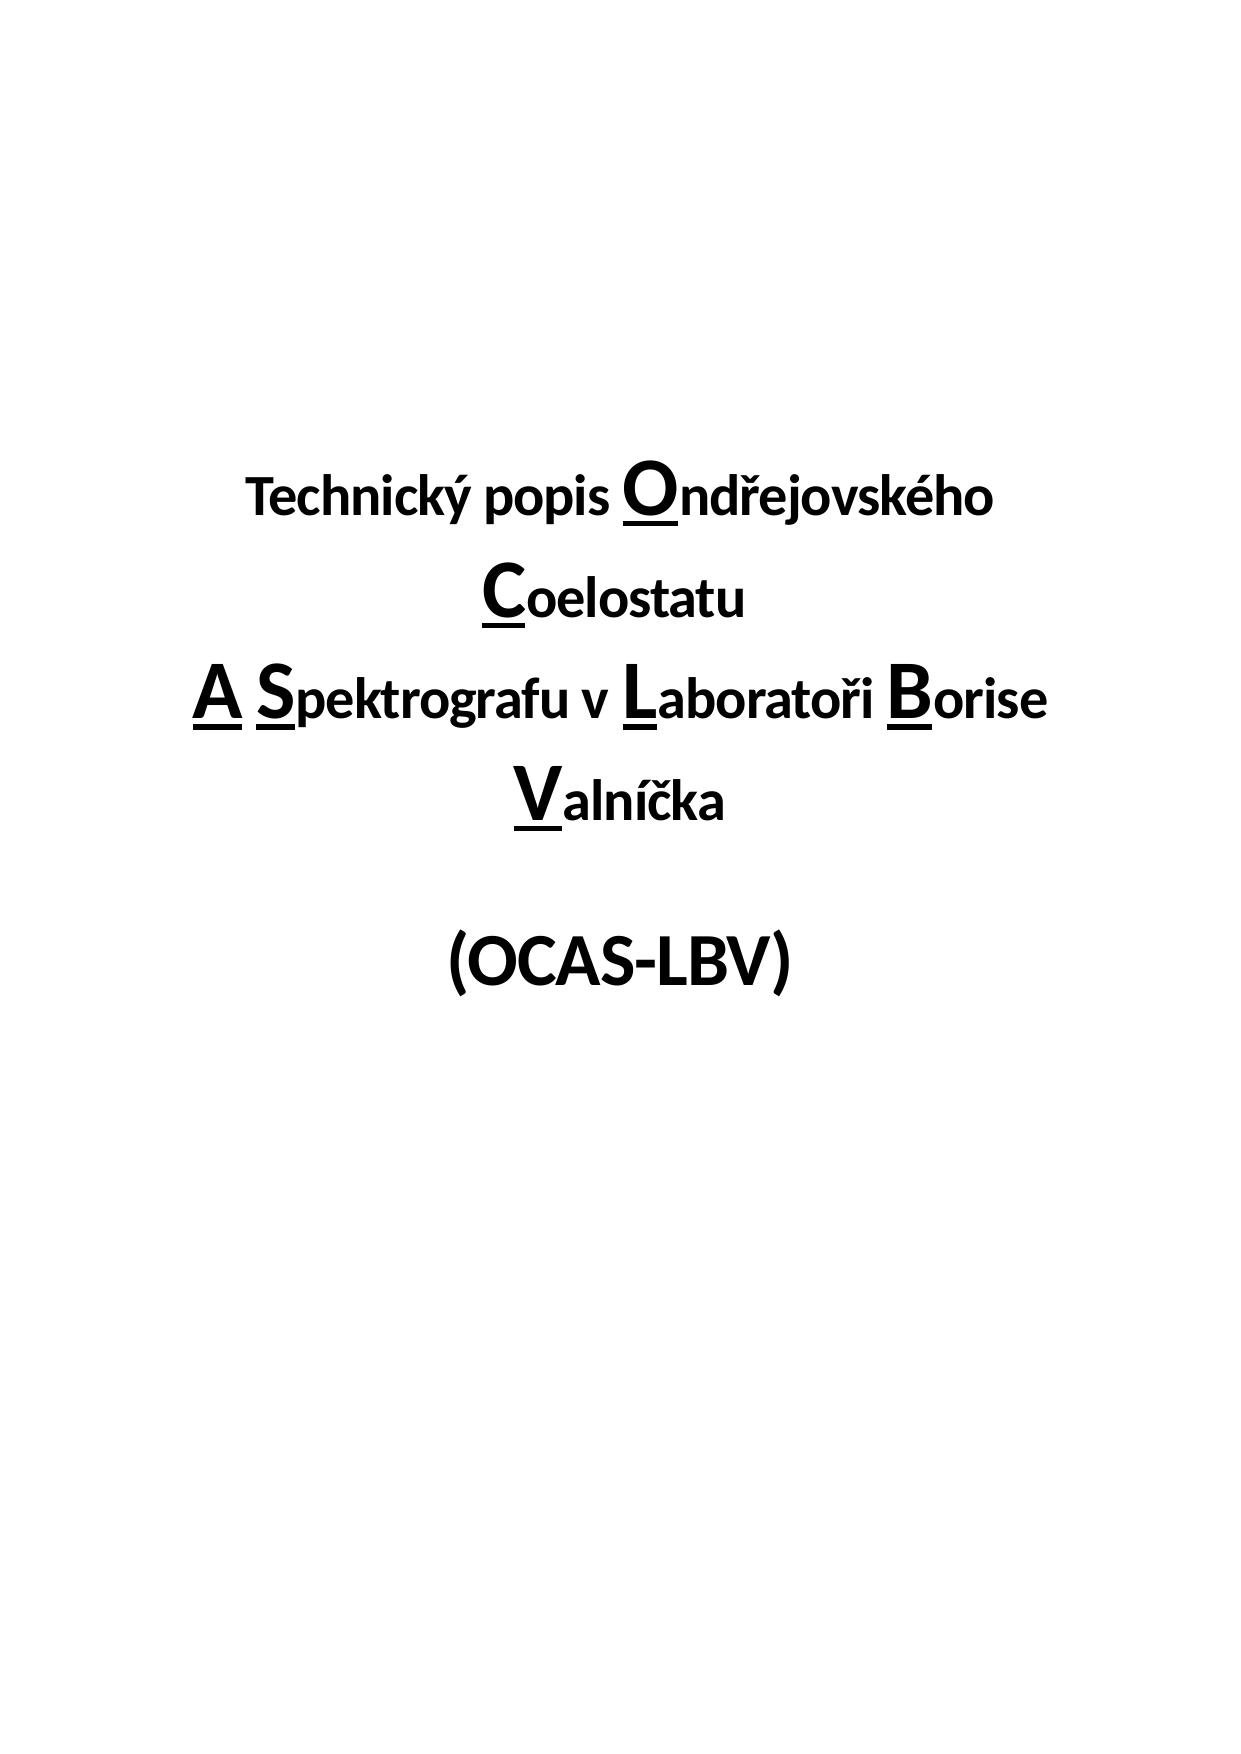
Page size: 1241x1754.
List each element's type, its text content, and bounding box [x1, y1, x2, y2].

title (OCAS-LBV) [118, 913, 1122, 1004]
title Technický popis Ondřejovského Coelostatu A Spektrografu v Laboratoři Borise Valníčka [118, 434, 1122, 841]
